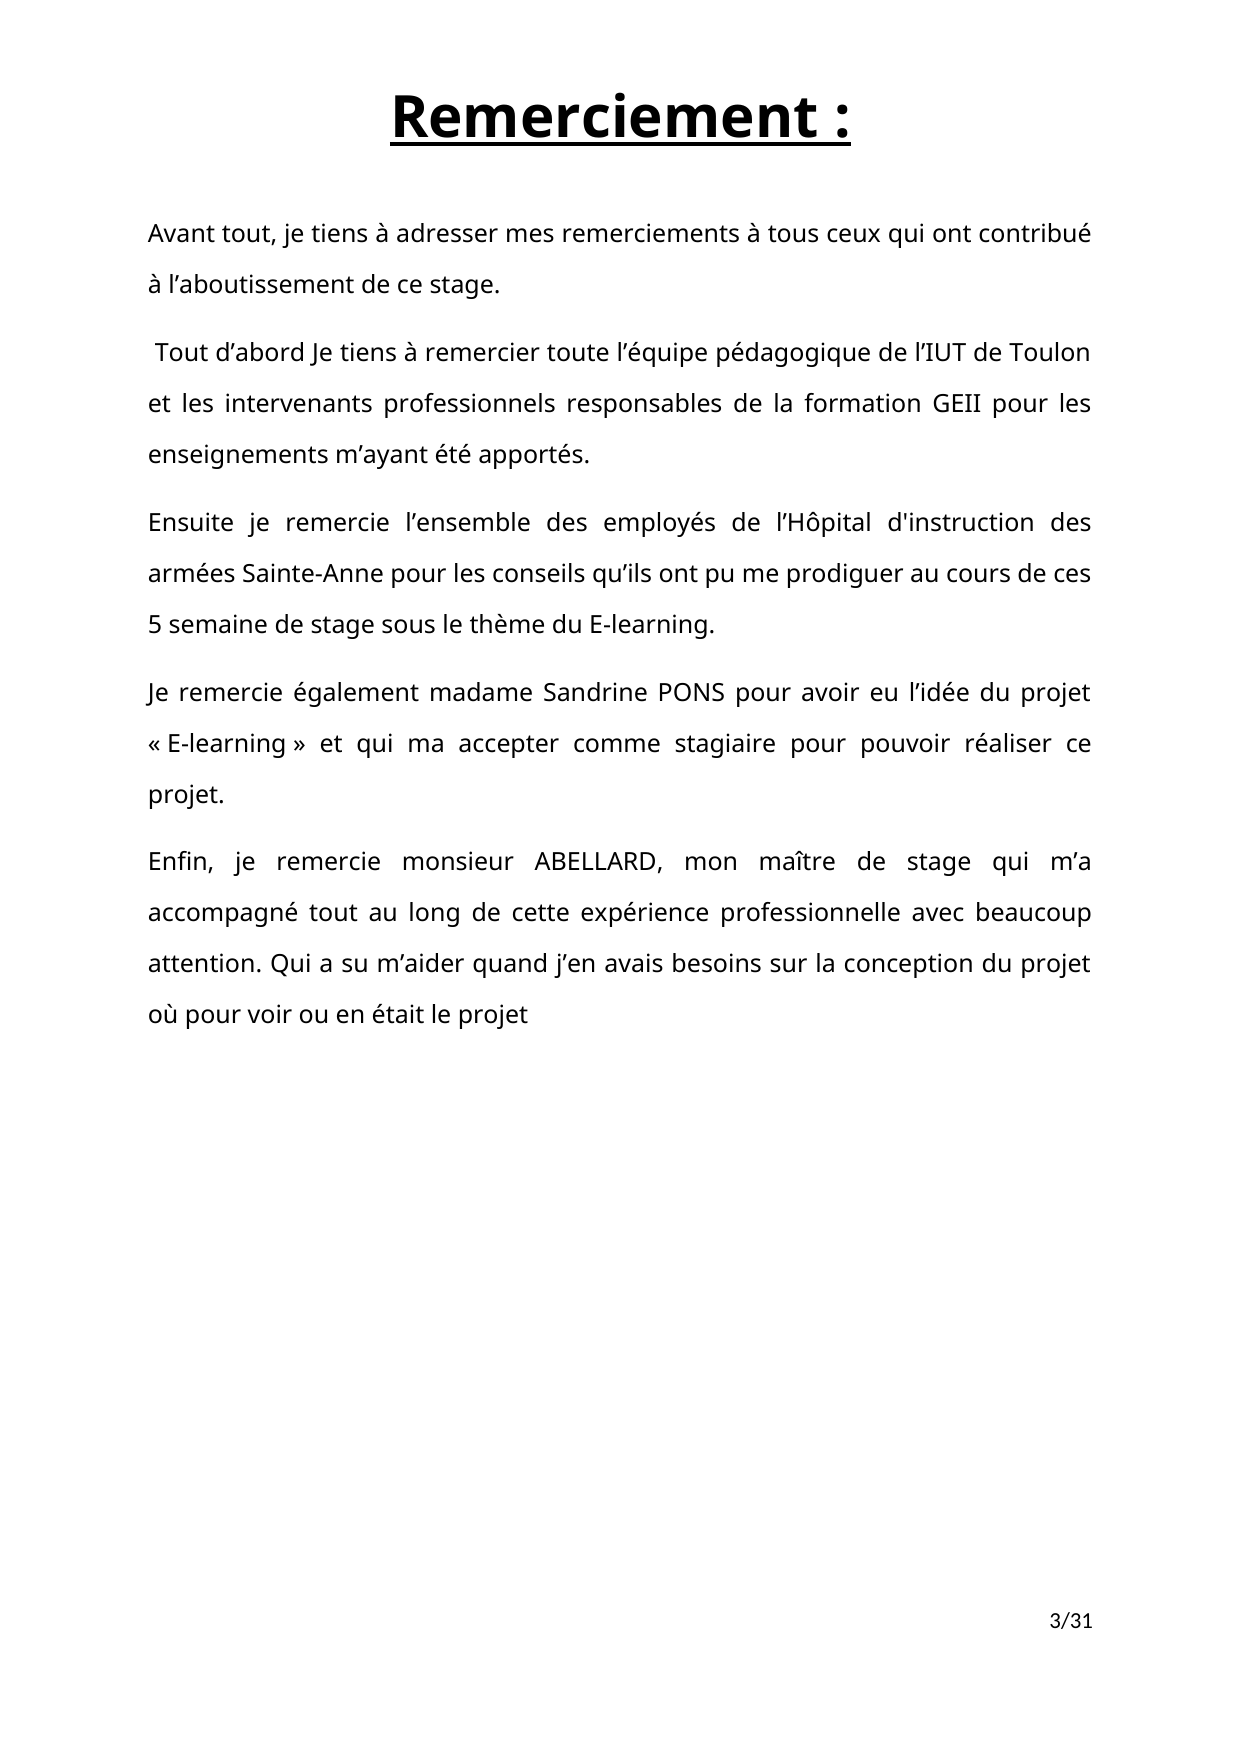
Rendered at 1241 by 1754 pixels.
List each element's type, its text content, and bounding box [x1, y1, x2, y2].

text Enfin, je remercie monsieur ABELLARD, mon maître de stage qui m’a accompagné tout au long de cette expérience professionnelle avec beaucoup attention. Qui a su m’aider quand j’en avais besoins sur la conception du projet où pour voir ou en était le projet [148, 844, 1093, 1031]
text Je remercie également madame Sandrine PONS pour avoir eu l’idée du projet « E-learning » et qui ma accepter comme stagiaire pour pouvoir réaliser ce projet. [148, 674, 1093, 810]
text Ensuite je remercie l’ensemble des employés de l’Hôpital d'instruction des armées Sainte-Anne pour les conseils qu’ils ont pu me prodiguer au cours de ces 5 semaine de stage sous le thème du E-learning. [148, 504, 1093, 641]
text Remerciement : [148, 75, 1093, 154]
text Tout d’abord Je tiens à remercier toute l’équipe pédagogique de l’IUT de Toulon et les intervenants professionnels responsables de la formation GEII pour les enseignements m’ayant été apportés. [148, 334, 1093, 471]
text Avant tout, je tiens à adresser mes remerciements à tous ceux qui ont contribué à l’aboutissement de ce stage. [148, 216, 1093, 301]
